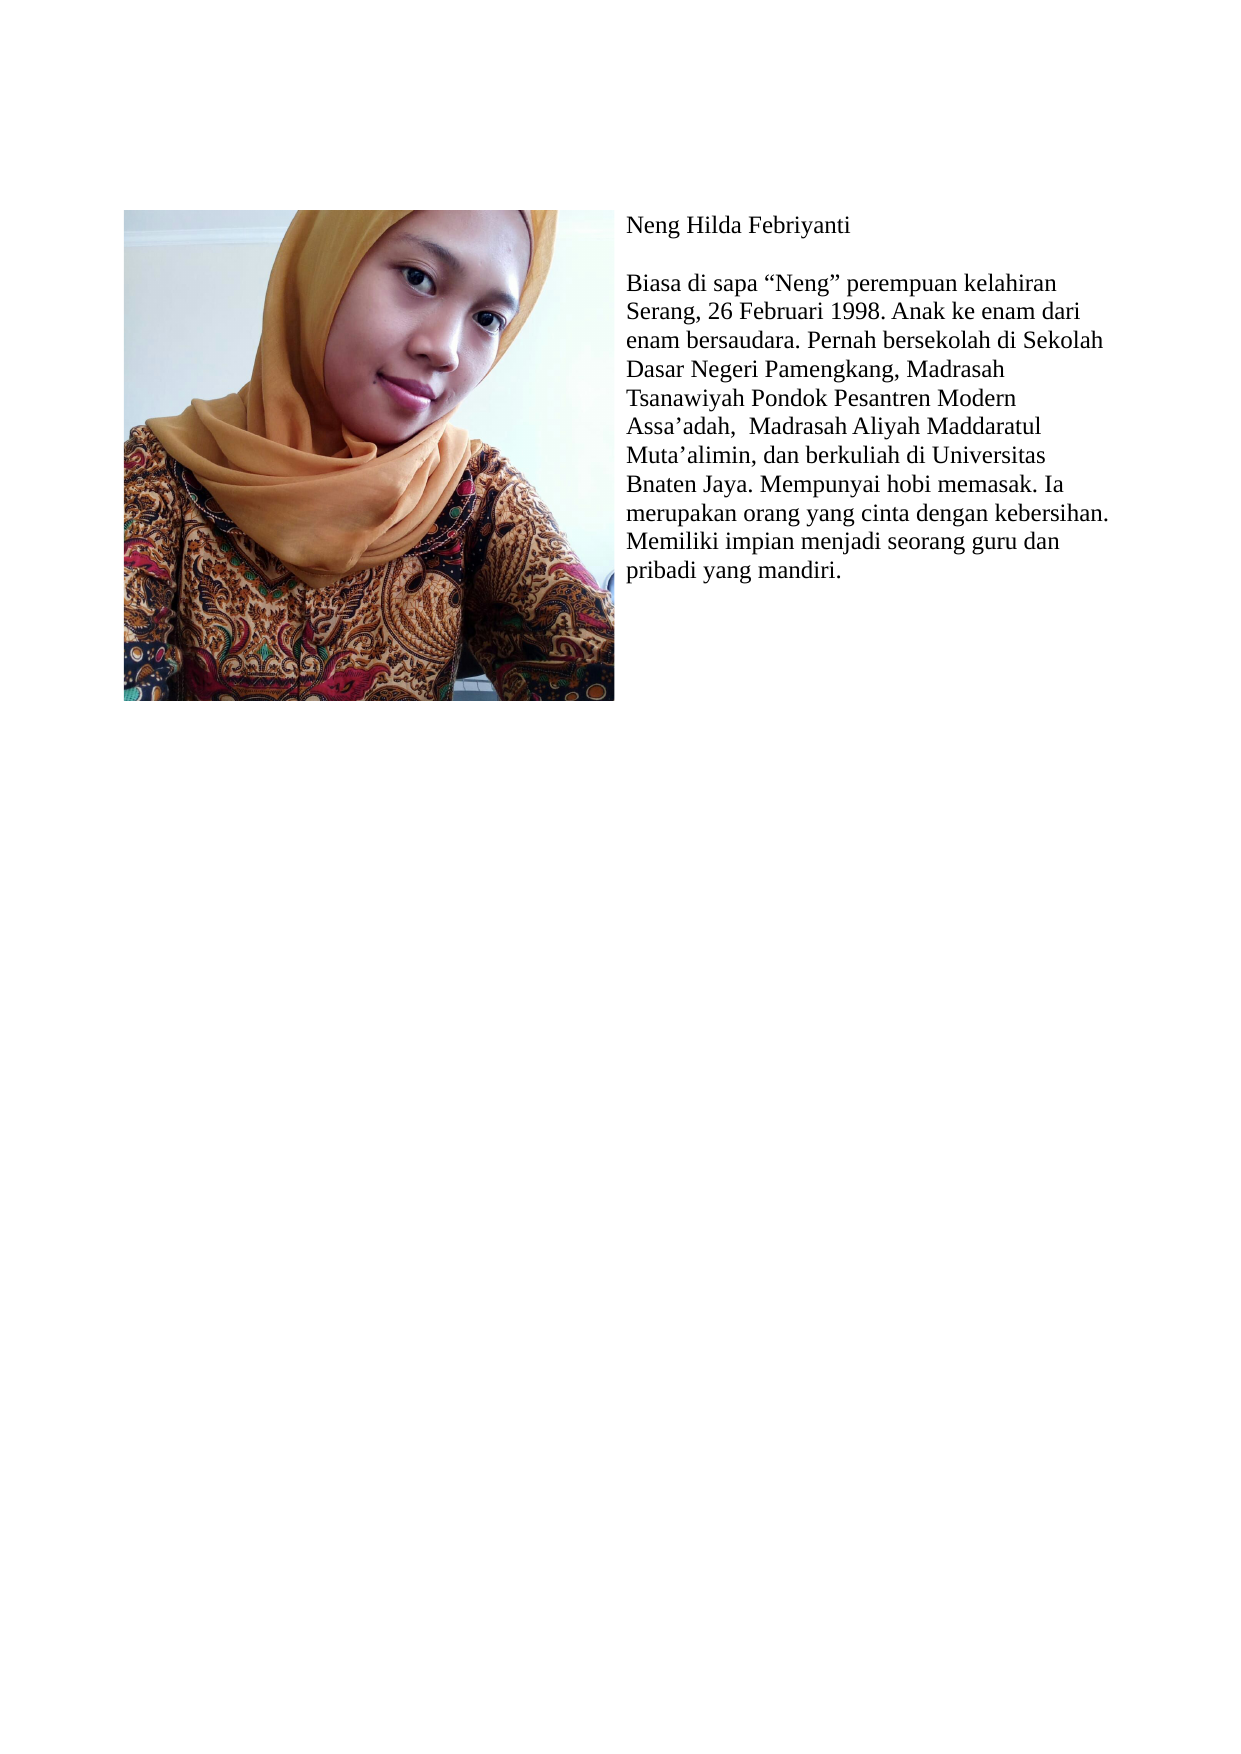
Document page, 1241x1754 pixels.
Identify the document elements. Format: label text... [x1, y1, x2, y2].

table_header Neng Hilda Febriyanti Biasa di sapa “Neng” perempuan kelahiran Serang, 26 Februari 1998. Anak ke enam dari enam bersaudara. Pernah bersekolah di Sekolah Dasar Negeri Pamengkang, Madrasah Tsanawiyah Pondok Pesantren Modern Assa’adah, Madrasah Aliyah Maddaratul Muta’alimin, dan berkuliah di Universitas Bnaten Jaya. Mempunyai hobi memasak. Ia merupakan orang yang cinta dengan kebersihan. Memiliki impian menjadi seorang guru dan pribadi yang mandiri. [620, 204, 1122, 735]
table_header [118, 204, 620, 735]
picture [123, 210, 615, 701]
